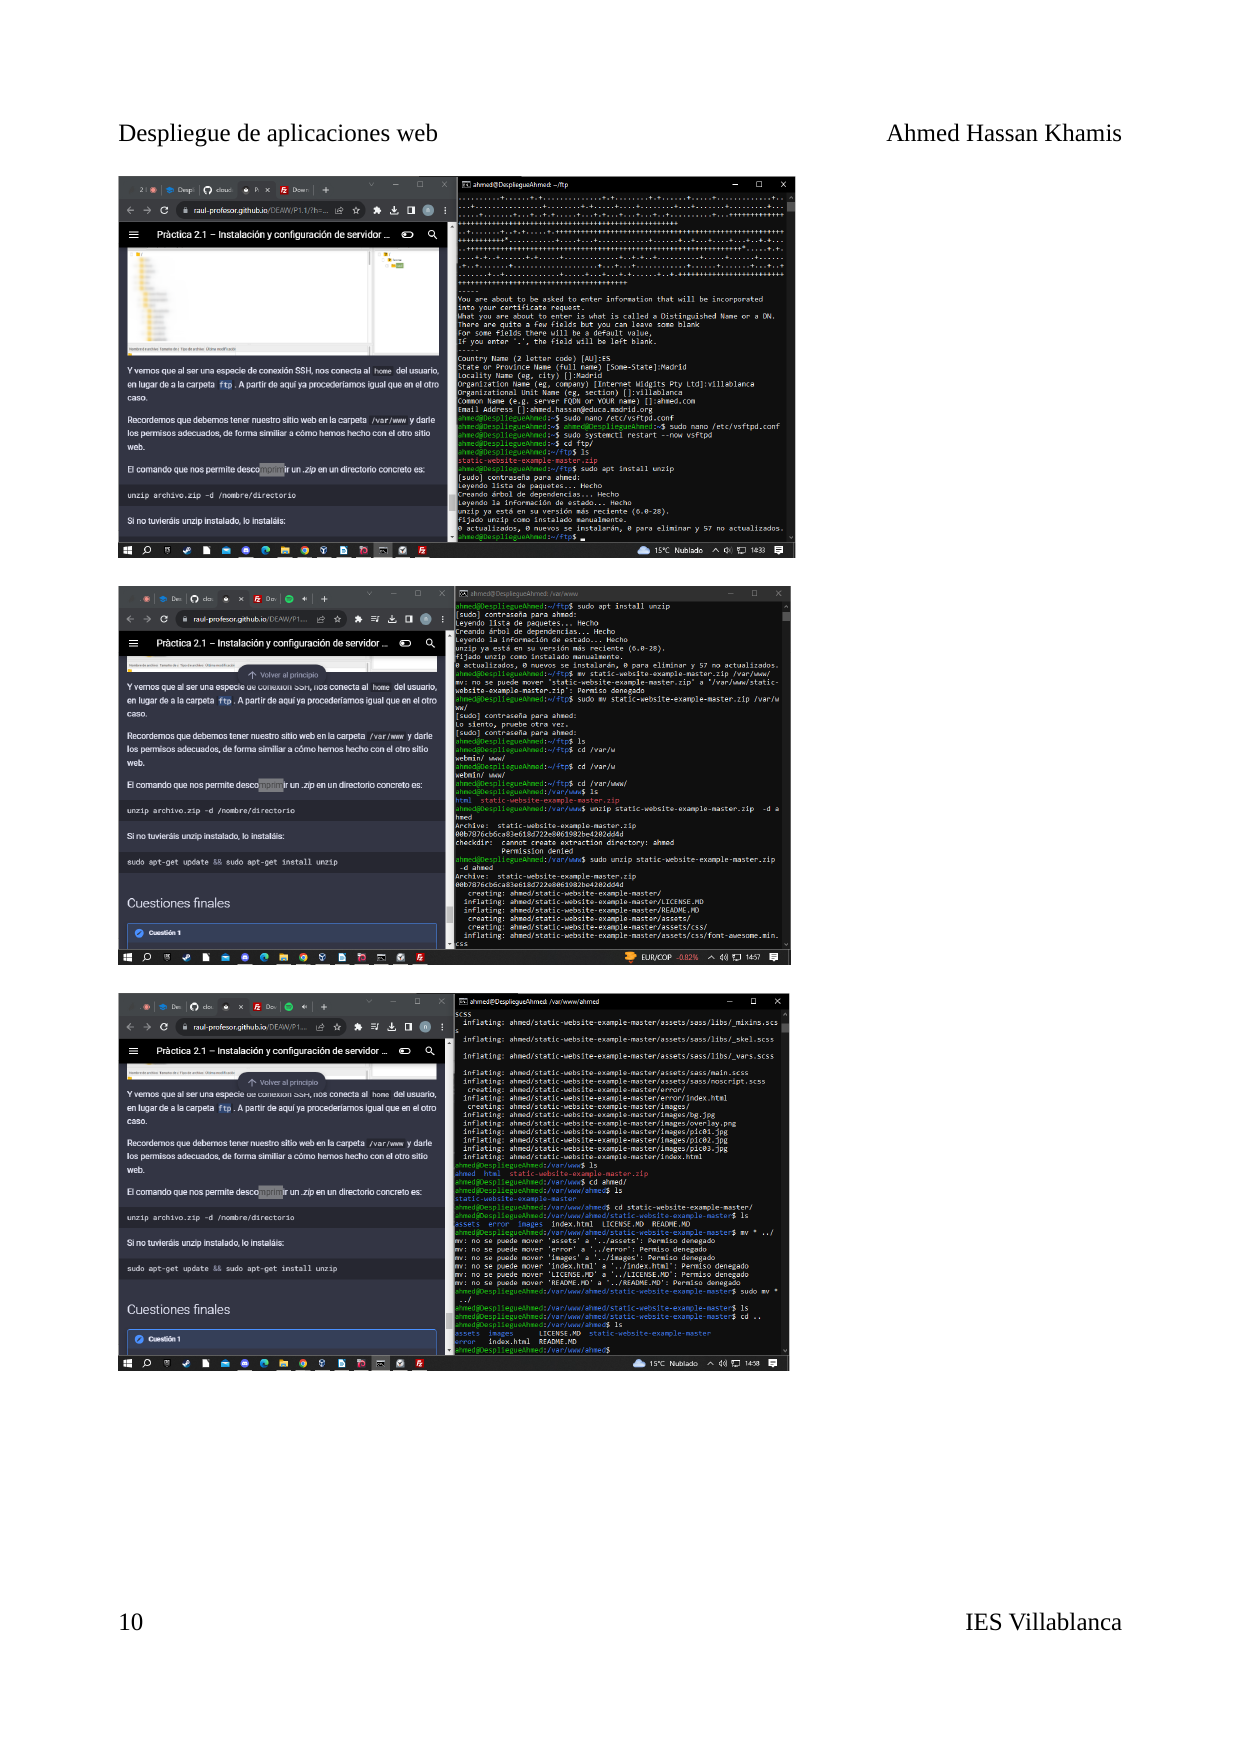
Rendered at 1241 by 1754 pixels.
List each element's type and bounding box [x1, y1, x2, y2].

picture [118, 993, 790, 1371]
picture [118, 176, 796, 558]
picture [118, 586, 791, 965]
